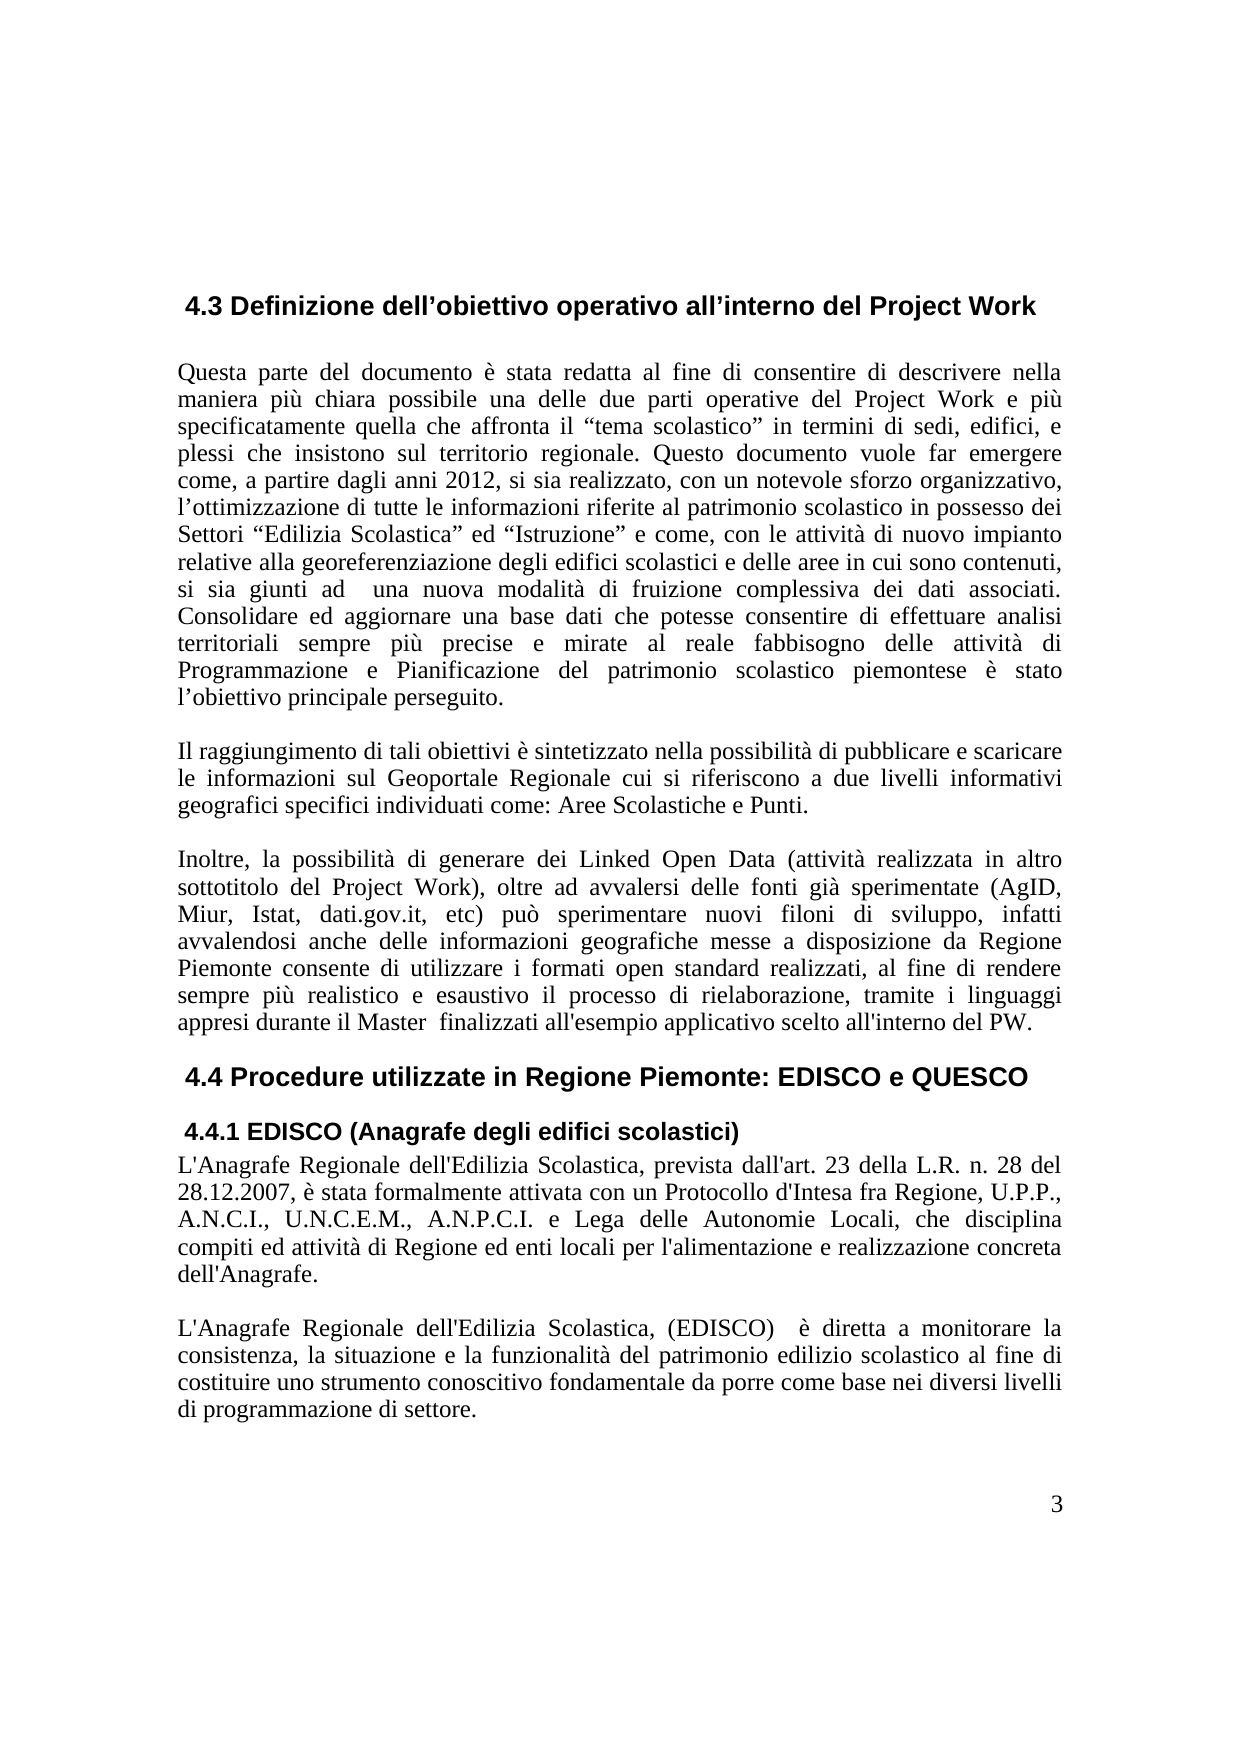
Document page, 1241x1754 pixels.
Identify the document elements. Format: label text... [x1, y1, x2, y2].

subtitle EDISCO (Anagrafe degli edifici scolastici) [177, 1117, 1063, 1146]
text L'Anagrafe Regionale dell'Edilizia Scolastica, prevista dall'art. 23 della L.R. n. 28 del 28.12.2007, è stata formalmente attivata con un Protocollo d'Intesa fra Regione, U.P.P., A.N.C.I., U.N.C.E.M., A.N.P.C.I. e Lega delle Autonomie Locali, che disciplina compiti ed attività di Regione ed enti locali per l'alimentazione e realizzazione concreta dell'Anagrafe. [177, 1152, 1063, 1287]
subtitle Procedure utilizzate in Regione Piemonte: EDISCO e QUESCO [177, 1061, 1063, 1092]
text L'Anagrafe Regionale dell'Edilizia Scolastica, (EDISCO) è diretta a monitorare la consistenza, la situazione e la funzionalità del patrimonio edilizio scolastico al fine di costituire uno strumento conoscitivo fondamentale da porre come base nei diversi livelli di programmazione di settore. [177, 1314, 1063, 1423]
subtitle Definizione dell’obiettivo operativo all’interno del Project Work [177, 290, 1063, 321]
text Inoltre, la possibilità di generare dei Linked Open Data (attività realizzata in altro sottotitolo del Project Work), oltre ad avvalersi delle fonti già sperimentate (AgID, Miur, Istat, dati.gov.it, etc) può sperimentare nuovi filoni di sviluppo, infatti avvalendosi anche delle informazioni geografiche messe a disposizione da Regione Piemonte consente di utilizzare i formati open standard realizzati, al fine di rendere sempre più realistico e esaustivo il processo di rielaborazione, tramite i linguaggi appresi durante il Master finalizzati all'esempio applicativo scelto all'interno del PW. [177, 846, 1063, 1036]
text Il raggiungimento di tali obiettivi è sintetizzato nella possibilità di pubblicare e scaricare le informazioni sul Geoportale Regionale cui si riferiscono a due livelli informativi geografici specifici individuati come: Aree Scolastiche e Punti. [177, 738, 1063, 819]
text Questa parte del documento è stata redatta al fine di consentire di descrivere nella maniera più chiara possibile una delle due parti operative del Project Work e più specificatamente quella che affronta il “tema scolastico” in termini di sedi, edifici, e plessi che insistono sul territorio regionale. Questo documento vuole far emergere come, a partire dagli anni 2012, si sia realizzato, con un notevole sforzo organizzativo, l’ottimizzazione di tutte le informazioni riferite al patrimonio scolastico in possesso dei Settori “Edilizia Scolastica” ed “Istruzione” e come, con le attività di nuovo impianto relative alla georeferenziazione degli edifici scolastici e delle aree in cui sono contenuti, si sia giunti ad una nuova modalità di fruizione complessiva dei dati associati. Consolidare ed aggiornare una base dati che potesse consentire di effettuare analisi territoriali sempre più precise e mirate al reale fabbisogno delle attività di Programmazione e Pianificazione del patrimonio scolastico piemontese è stato l’obiettivo principale perseguito. [177, 359, 1063, 711]
